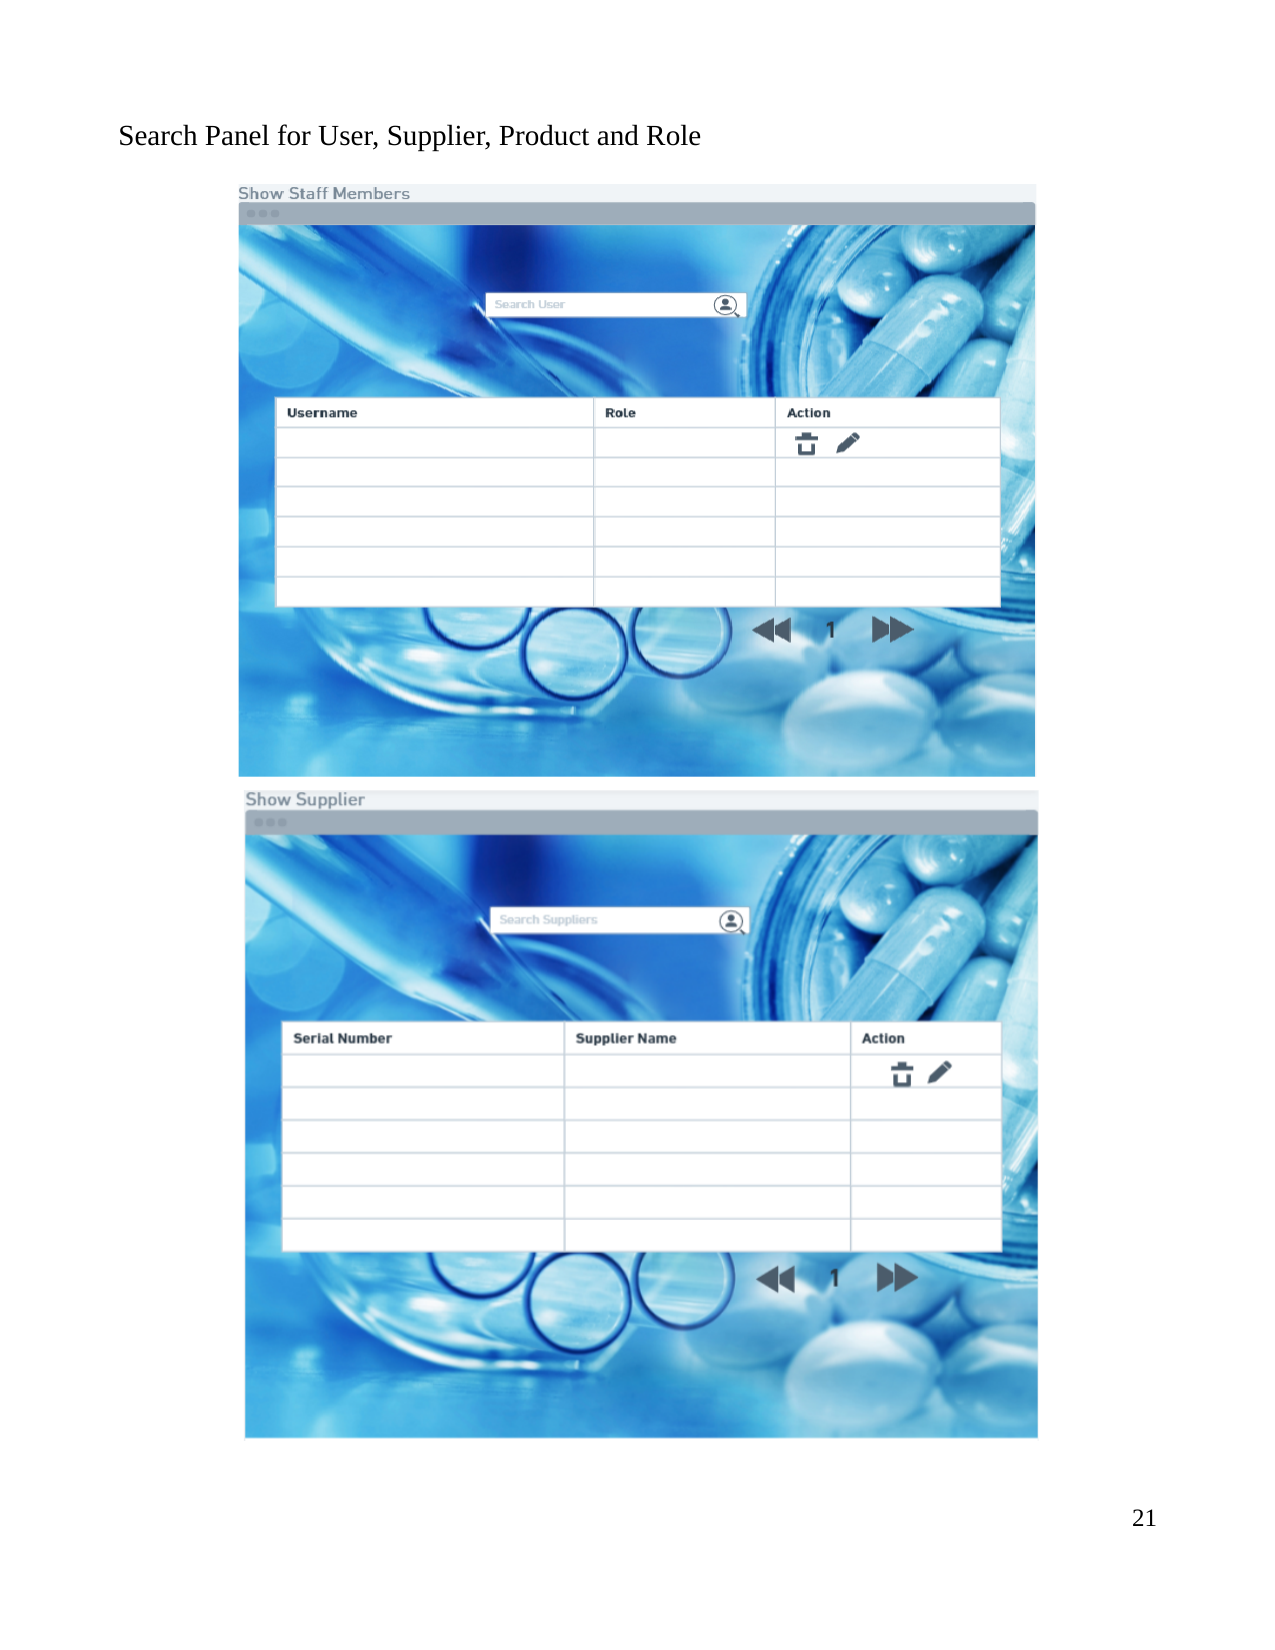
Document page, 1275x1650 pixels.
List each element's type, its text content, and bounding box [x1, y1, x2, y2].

text Search Panel for User, Supplier, Product and Role [118, 118, 1157, 152]
picture [243, 790, 1039, 1441]
picture [238, 184, 1037, 777]
